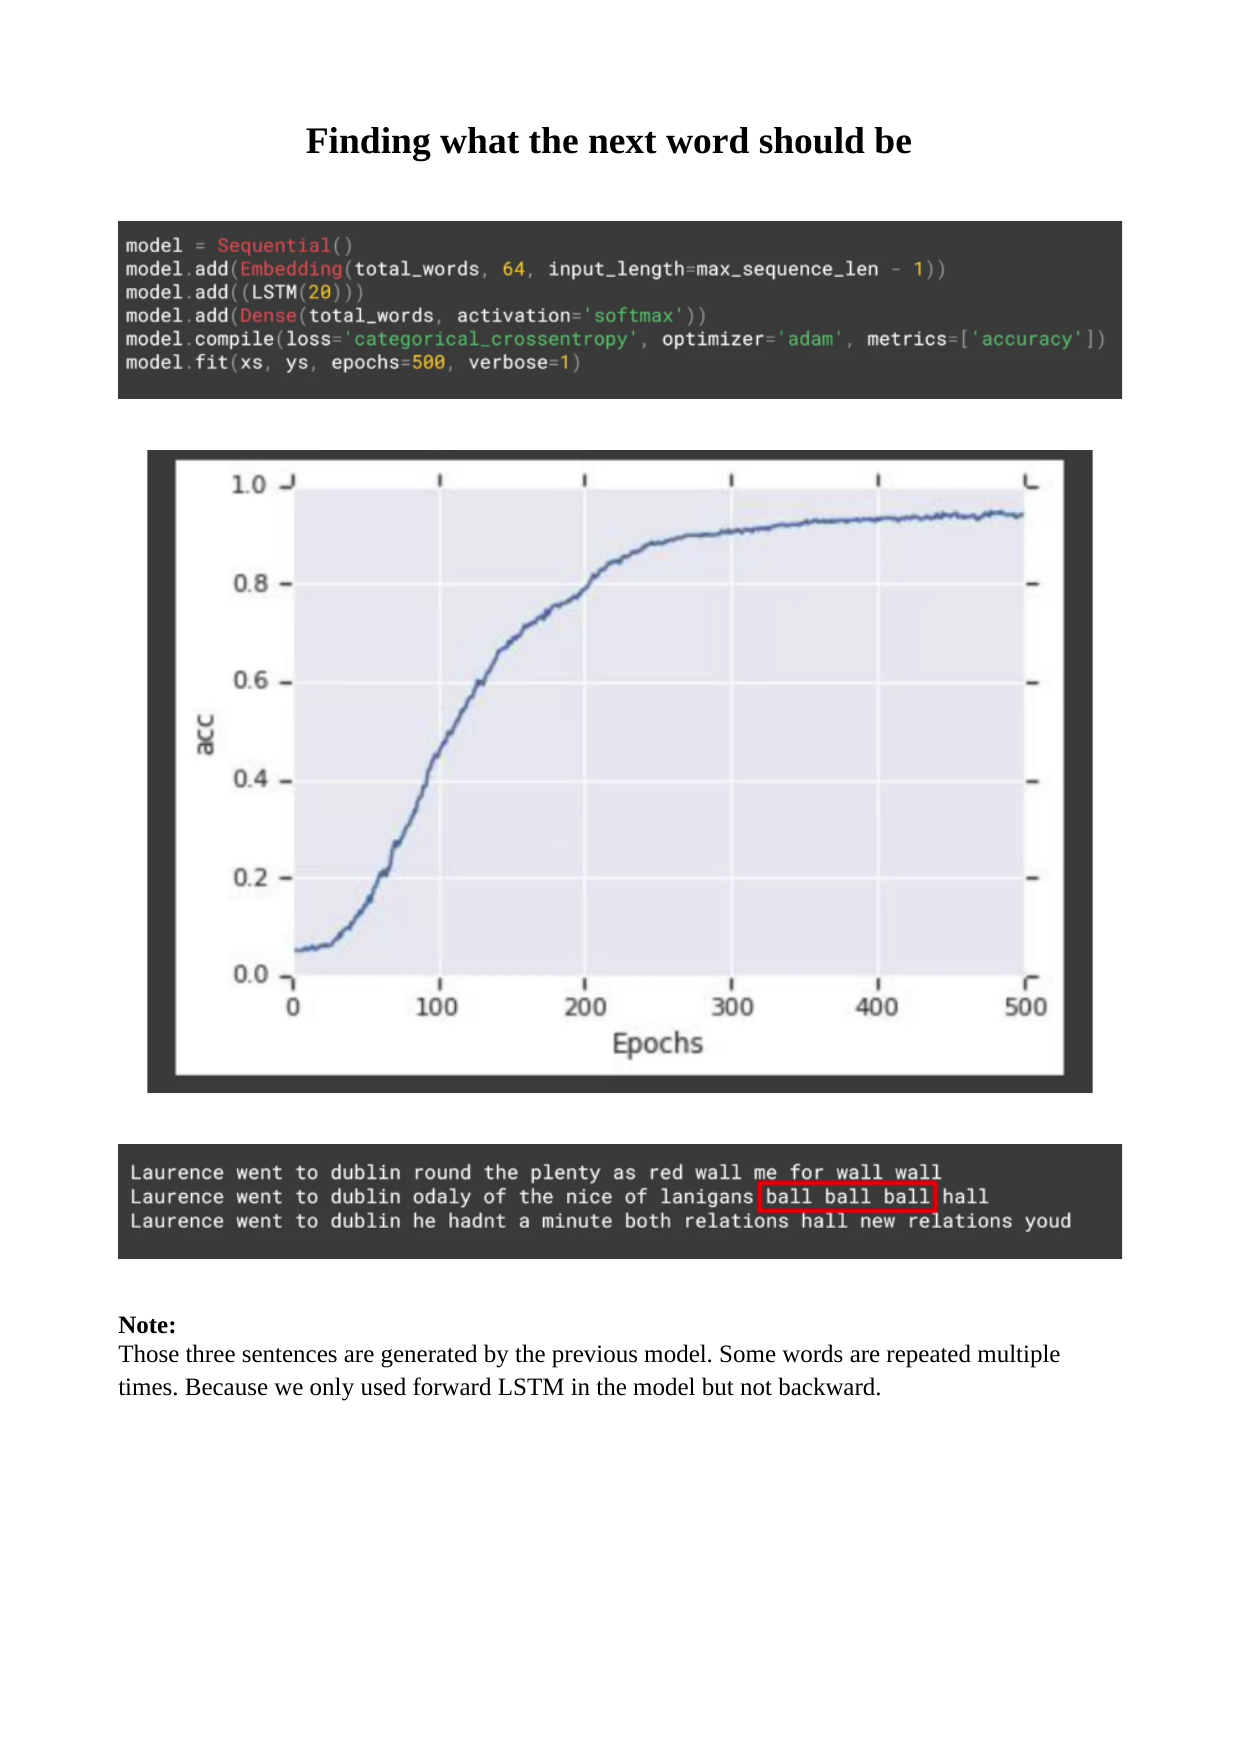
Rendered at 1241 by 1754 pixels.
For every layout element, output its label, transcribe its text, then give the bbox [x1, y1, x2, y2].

picture [118, 221, 1123, 399]
picture [118, 1144, 1123, 1259]
text Note: [118, 1310, 1122, 1339]
picture [147, 450, 1093, 1093]
text Those three sentences are generated by the previous model. Some words are repeated multiple times. Because we only used forward LSTM in the model but not backward. [118, 1339, 1122, 1401]
subtitle Finding what the next word should be [118, 118, 1122, 161]
